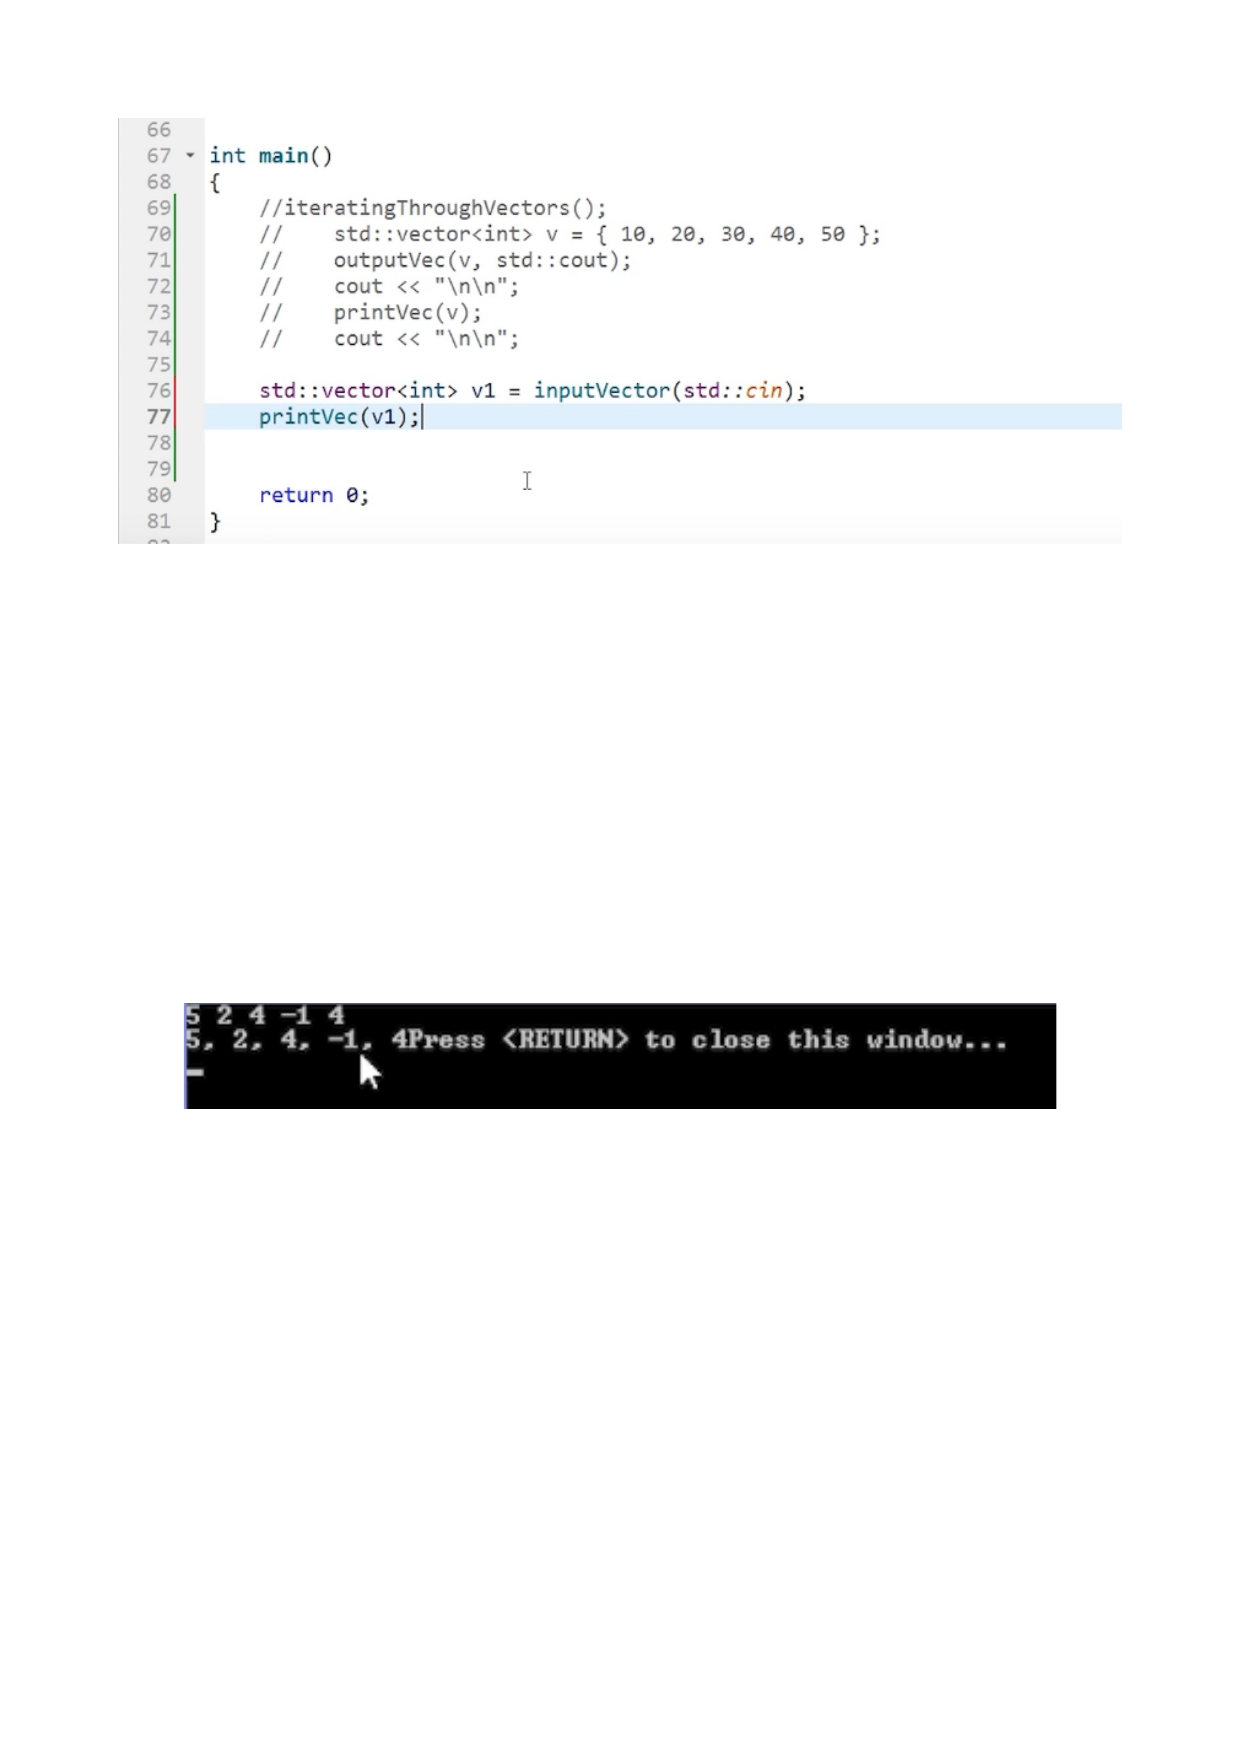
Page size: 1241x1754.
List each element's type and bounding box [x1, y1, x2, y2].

picture [183, 1003, 1057, 1109]
picture [118, 118, 1123, 544]
